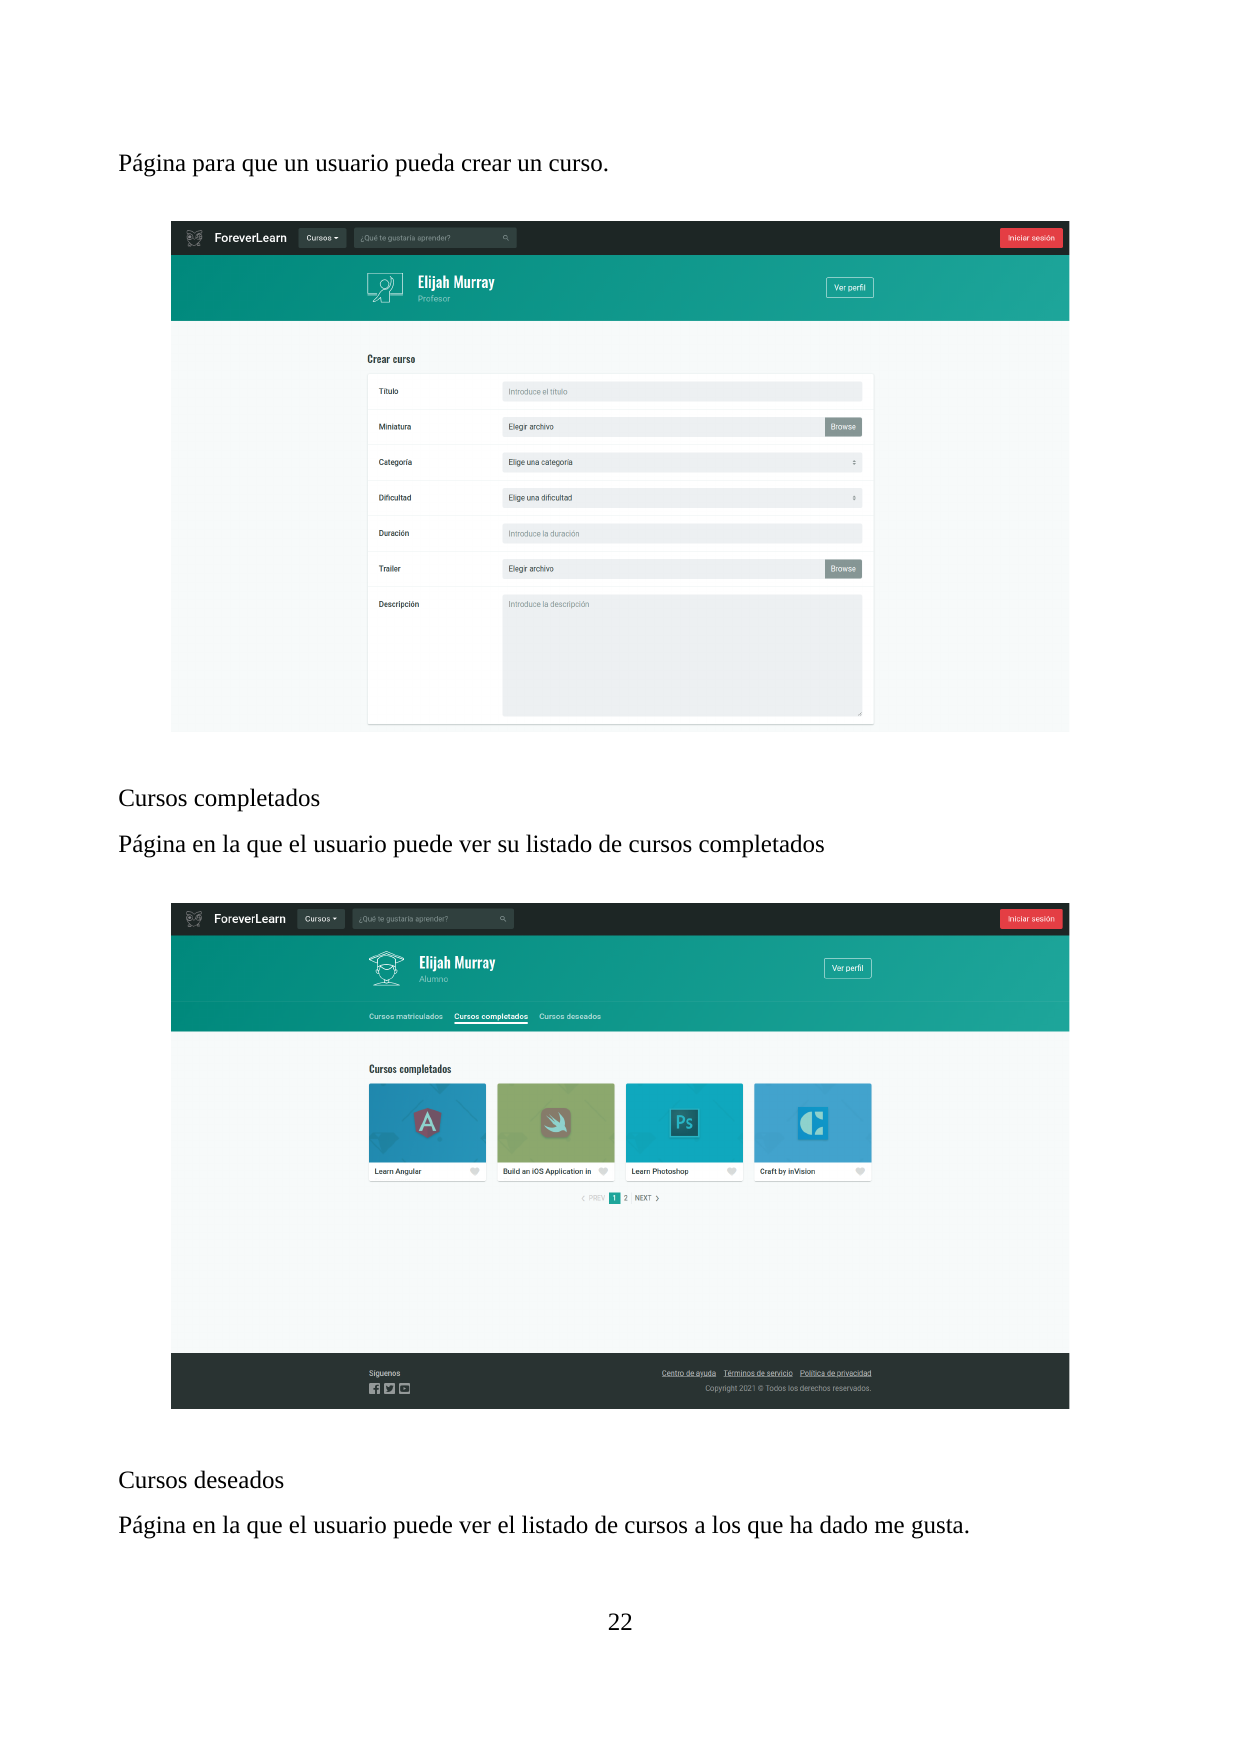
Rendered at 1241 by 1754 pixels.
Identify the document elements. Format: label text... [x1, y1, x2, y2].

text Página en la que el usuario puede ver el listado de cursos a los que ha dado me gusta. [118, 1510, 1017, 1539]
text Página para que un usuario pueda crear un curso. [118, 148, 1017, 176]
text Cursos completados [118, 783, 1017, 812]
text Página en la que el usuario puede ver su listado de cursos completados [118, 829, 1017, 858]
picture [171, 903, 1070, 1409]
picture [171, 221, 1070, 732]
text Cursos deseados [118, 1465, 1017, 1493]
